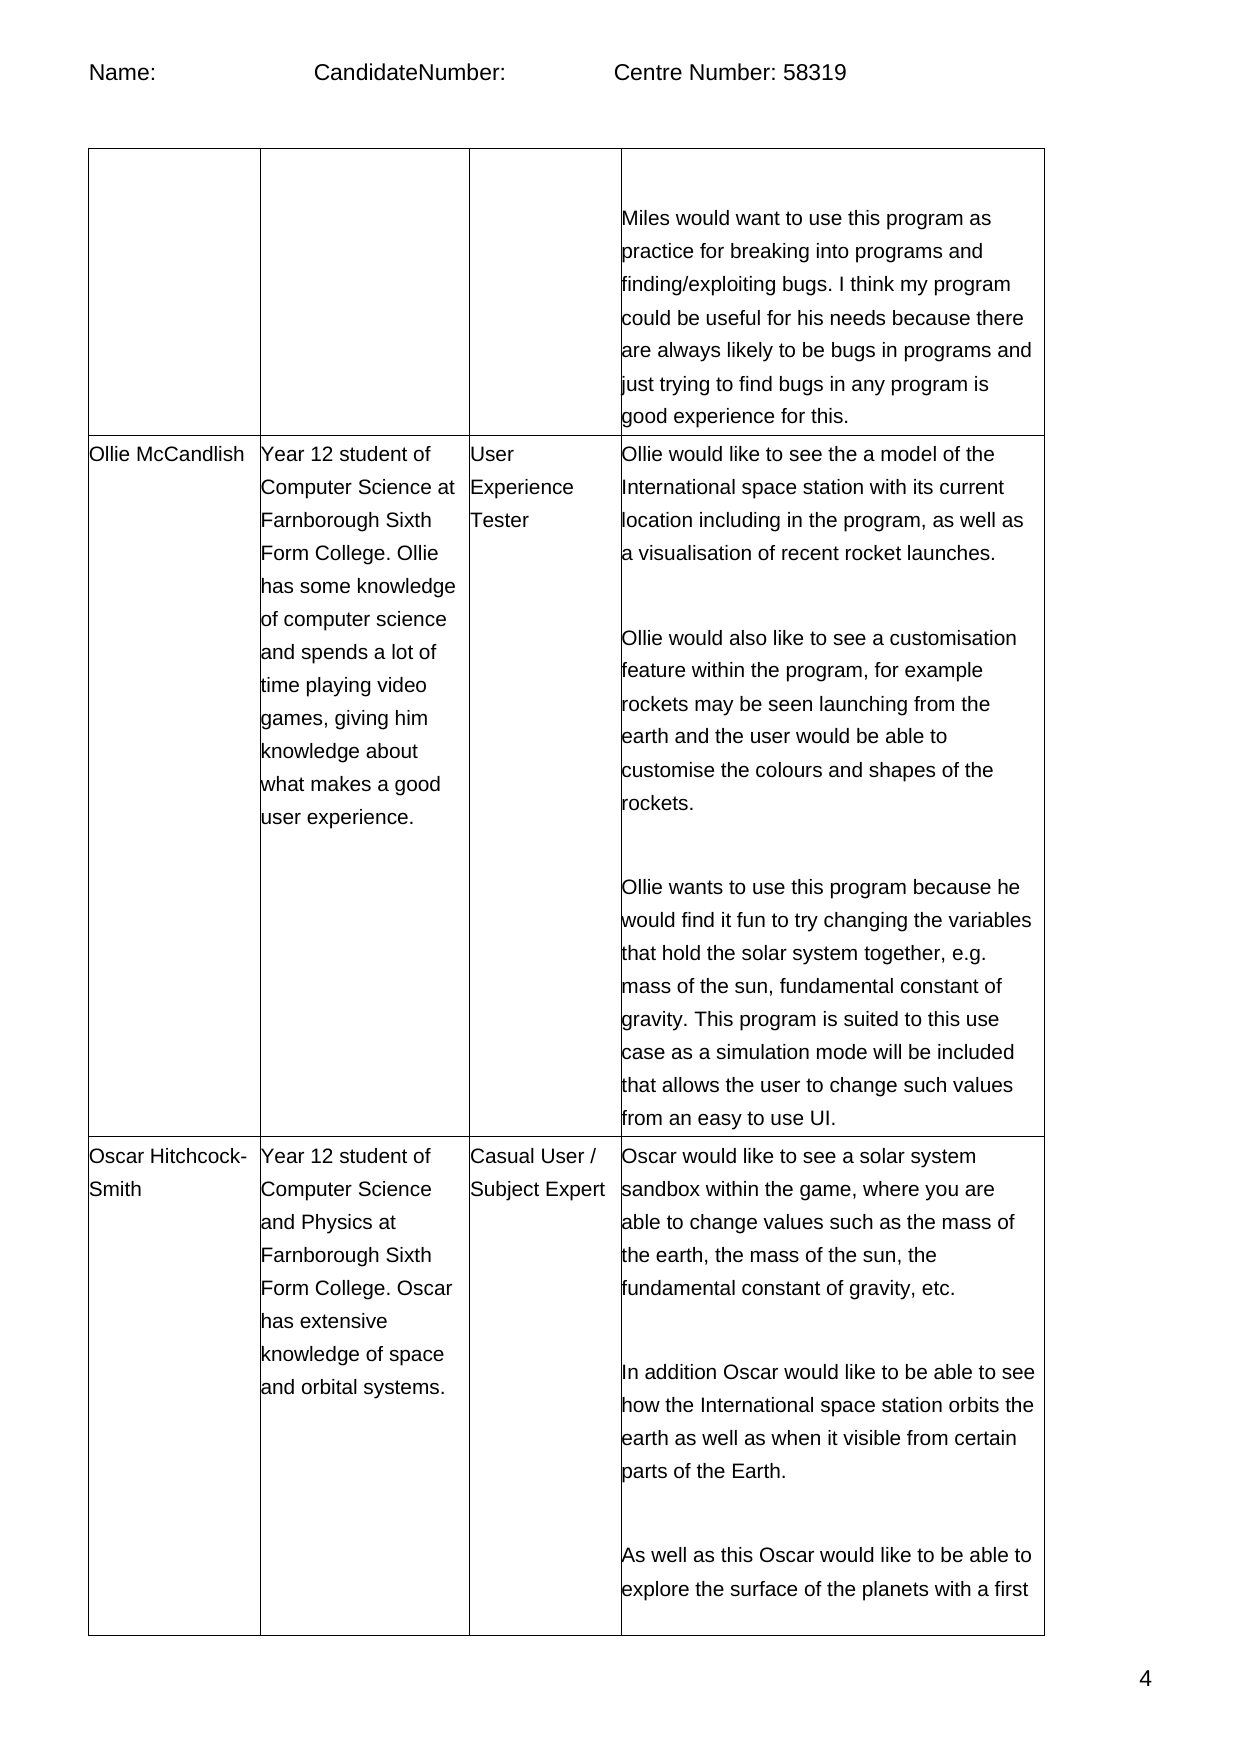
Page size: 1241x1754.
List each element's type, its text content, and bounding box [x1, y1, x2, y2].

table_cell [261, 149, 469, 434]
table_cell Oscar would like to see a solar system sandbox within the game, where you are able to change values such as the mass of the earth, the mass of the sun, the fundamental constant of gravity, etc. In addition Oscar would like to be able to see how the International space station orbits the earth as well as when it visible from certain parts of the Earth. As well as this Oscar would like to be able to explore the surface of the planets with a first [622, 1137, 1044, 1635]
table_cell Casual User / Subject Expert [470, 1137, 621, 1635]
table_cell Year 12 student of Computer Science and Physics at Farnborough Sixth Form College. Oscar has extensive knowledge of space and orbital systems. [261, 1137, 469, 1635]
table_cell Oscar Hitchcock-Smith [89, 1137, 260, 1635]
table_cell Year 12 student of Computer Science at Farnborough Sixth Form College. Ollie has some knowledge of computer science and spends a lot of time playing video games, giving him knowledge about what makes a good user experience. [261, 436, 469, 1136]
table_cell [89, 149, 260, 434]
table_cell [470, 149, 621, 434]
table_cell Ollie McCandlish [89, 436, 260, 1136]
table_cell User Experience Tester [470, 436, 621, 1136]
table_cell Miles would want to use this program as practice for breaking into programs and finding/exploiting bugs. I think my program could be useful for his needs because there are always likely to be bugs in programs and just trying to find bugs in any program is good experience for this. [622, 149, 1044, 434]
table_cell Ollie would like to see the a model of the International space station with its current location including in the program, as well as a visualisation of recent rocket launches. Ollie would also like to see a customisation feature within the program, for example rockets may be seen launching from the earth and the user would be able to customise the colours and shapes of the rockets. Ollie wants to use this program because he would find it fun to try changing the variables that hold the solar system together, e.g. mass of the sun, fundamental constant of gravity. This program is suited to this use case as a simulation mode will be included that allows the user to change such values from an easy to use UI. [622, 436, 1044, 1136]
